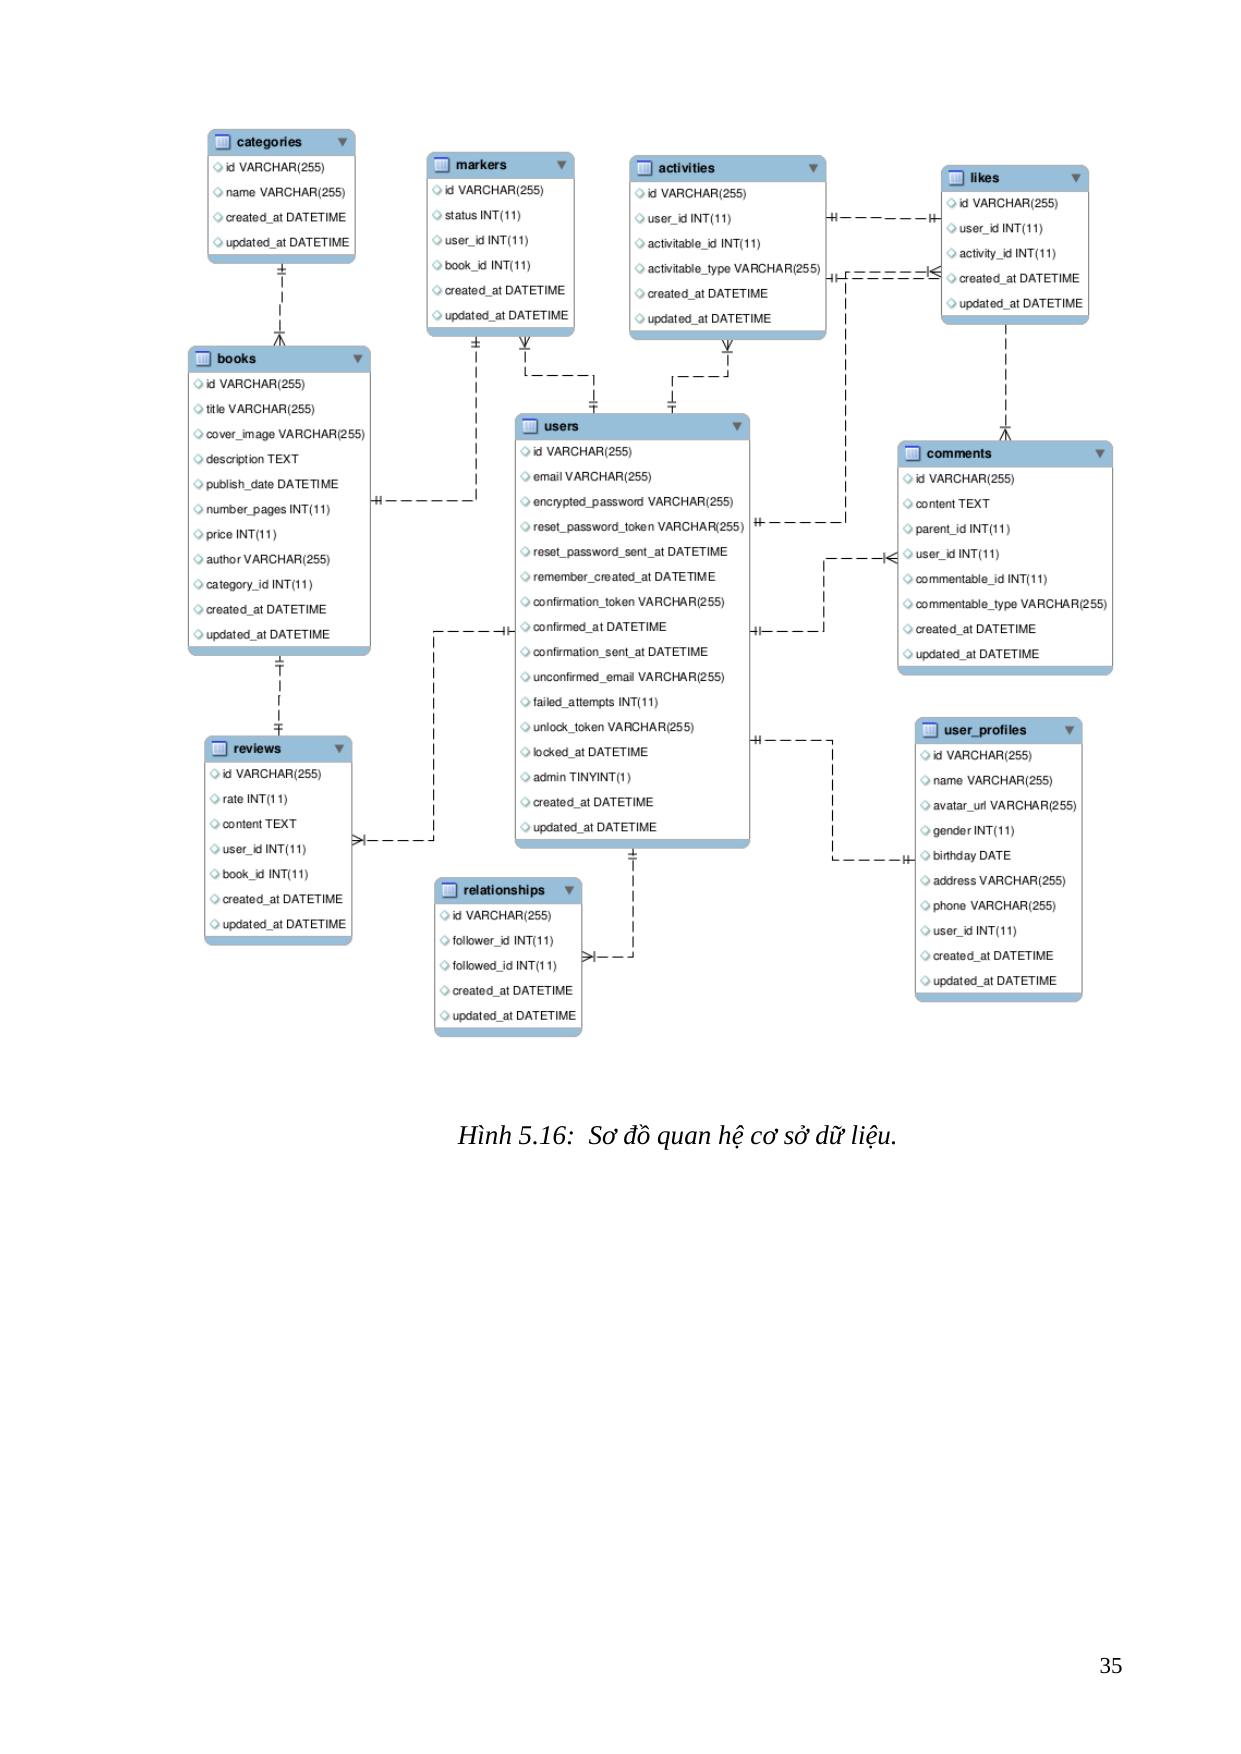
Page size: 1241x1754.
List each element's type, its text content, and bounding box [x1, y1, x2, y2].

picture [177, 118, 1123, 1047]
text Hình 5.16: Sơ đồ quan hệ cơ sở dữ liệu. [177, 1119, 458, 1150]
text Hình 5.16: Sơ đồ quan hệ cơ sở dữ liệu. [898, 1119, 1122, 1150]
